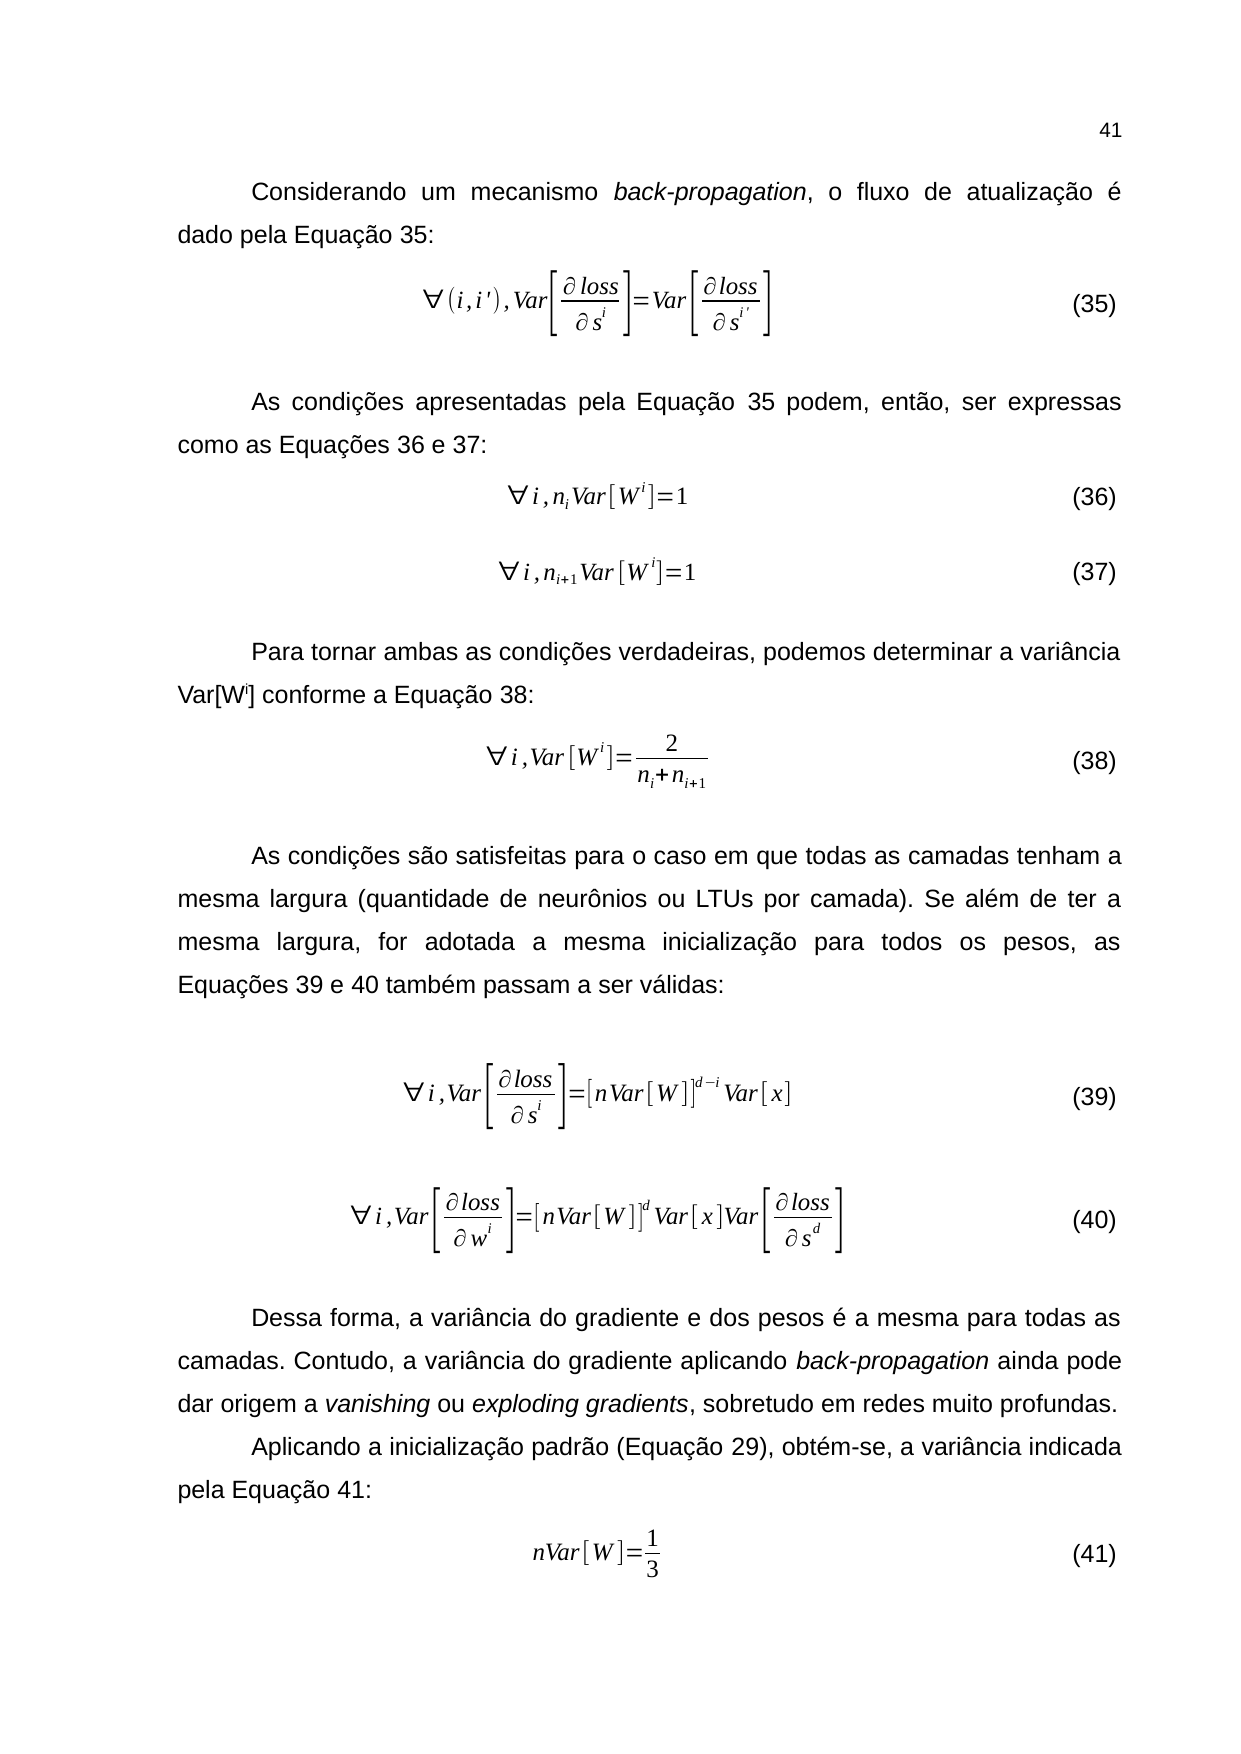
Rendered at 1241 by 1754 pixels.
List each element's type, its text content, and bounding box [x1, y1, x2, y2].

table_header (38) [1017, 724, 1122, 798]
table_header [177, 473, 1017, 519]
table_header [177, 1057, 1017, 1137]
table_header (40) [1017, 1180, 1122, 1260]
table_header (37) [1017, 548, 1122, 594]
table_header [177, 724, 1017, 798]
text Considerando um mecanismo back-propagation, o fluxo de atualização é dado pela Equação 35: [177, 177, 1122, 249]
table_header (39) [1017, 1057, 1122, 1137]
table_header [177, 548, 1017, 594]
text Dessa forma, a variância do gradiente e dos pesos é a mesma para todas as camadas. Contudo, a variância do gradiente aplicando back-propagation ainda pode dar origem a vanishing ou exploding gradients, sobretudo em redes muito profundas. [177, 1303, 1122, 1418]
table_header [177, 1519, 1017, 1589]
table_header (36) [1017, 473, 1122, 519]
text Aplicando a inicialização padrão (Equação 29), obtém-se, a variância indicada pela Equação 41: [177, 1432, 1122, 1504]
table_header (41) [1017, 1519, 1122, 1589]
table_header [177, 263, 1017, 343]
table_header [177, 1180, 1017, 1260]
text Para tornar ambas as condições verdadeiras, podemos determinar a variância Var[Wi] conforme a Equação 38: [177, 637, 1122, 709]
text As condições apresentadas pela Equação 35 podem, então, ser expressas como as Equações 36 e 37: [177, 387, 1122, 458]
table_header (35) [1017, 263, 1122, 343]
text As condições são satisfeitas para o caso em que todas as camadas tenham a mesma largura (quantidade de neurônios ou LTUs por camada). Se além de ter a mesma largura, for adotada a mesma inicialização para todos os pesos, as Equações 39 e 40 também passam a ser válidas: [177, 841, 1122, 999]
